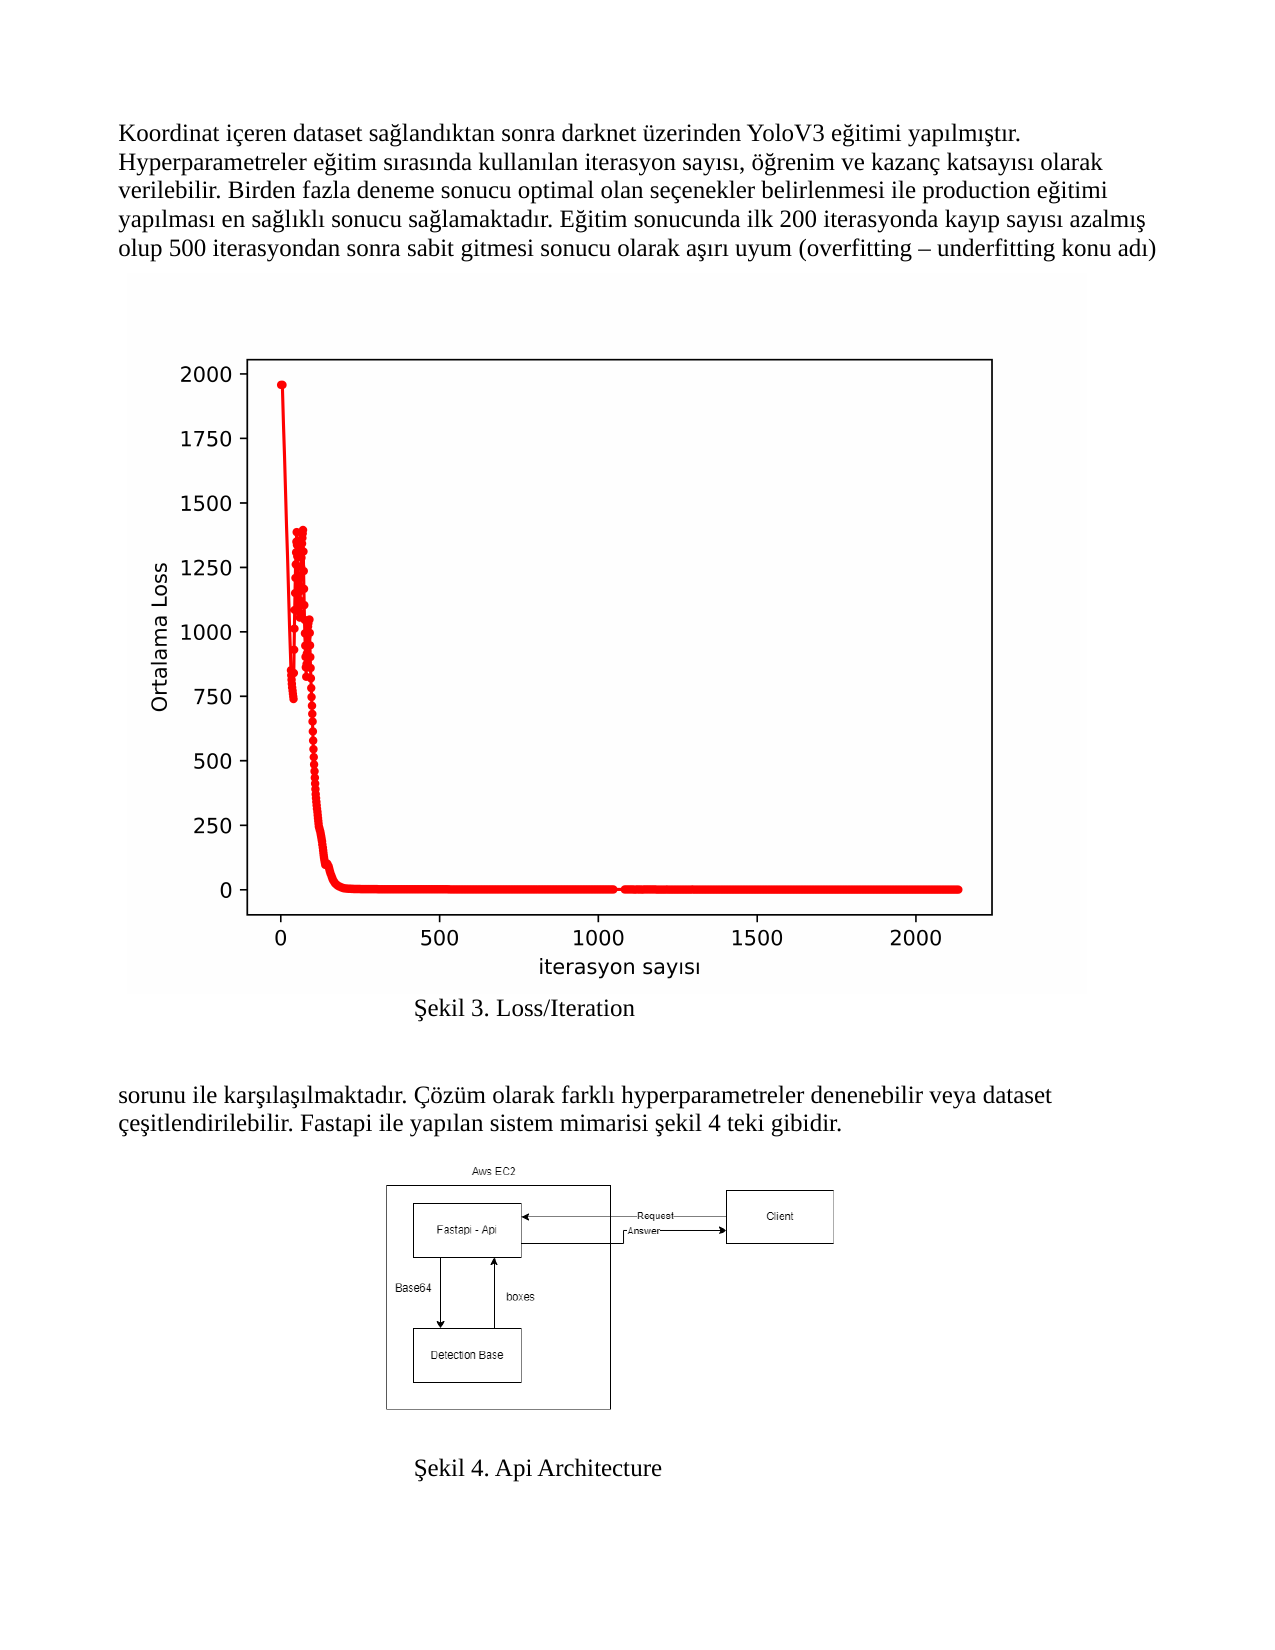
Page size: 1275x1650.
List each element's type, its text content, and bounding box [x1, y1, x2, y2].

text Şekil 3. Loss/Iteration [118, 262, 1157, 1022]
picture [386, 1158, 834, 1410]
text sorunu ile karşılaşılmaktadır. Çözüm olarak farklı hyperparametreler denenebilir veya dataset çeşitlendirilebilir. Fastapi ile yapılan sistem mimarisi şekil 4 teki gibidir. [118, 1080, 1157, 1137]
text Koordinat içeren dataset sağlandıktan sonra darknet üzerinden YoloV3 eğitimi yapılmıştır. Hyperparametreler eğitim sırasında kullanılan iterasyon sayısı, öğrenim ve kazanç katsayısı olarak verilebilir. Birden fazla deneme sonucu optimal olan seçenekler belirlenmesi ile production eğitimi yapılması en sağlıklı sonucu sağlamaktadır. Eğitim sonucunda ilk 200 iterasyonda kayıp sayısı azalmış olup 500 iterasyondan sonra sabit gitmesi sonucu olarak aşırı uyum (overfitting – underfitting konu adı) [118, 118, 1157, 262]
text Şekil 4. Api Architecture [118, 1453, 1157, 1482]
picture [127, 273, 1088, 994]
